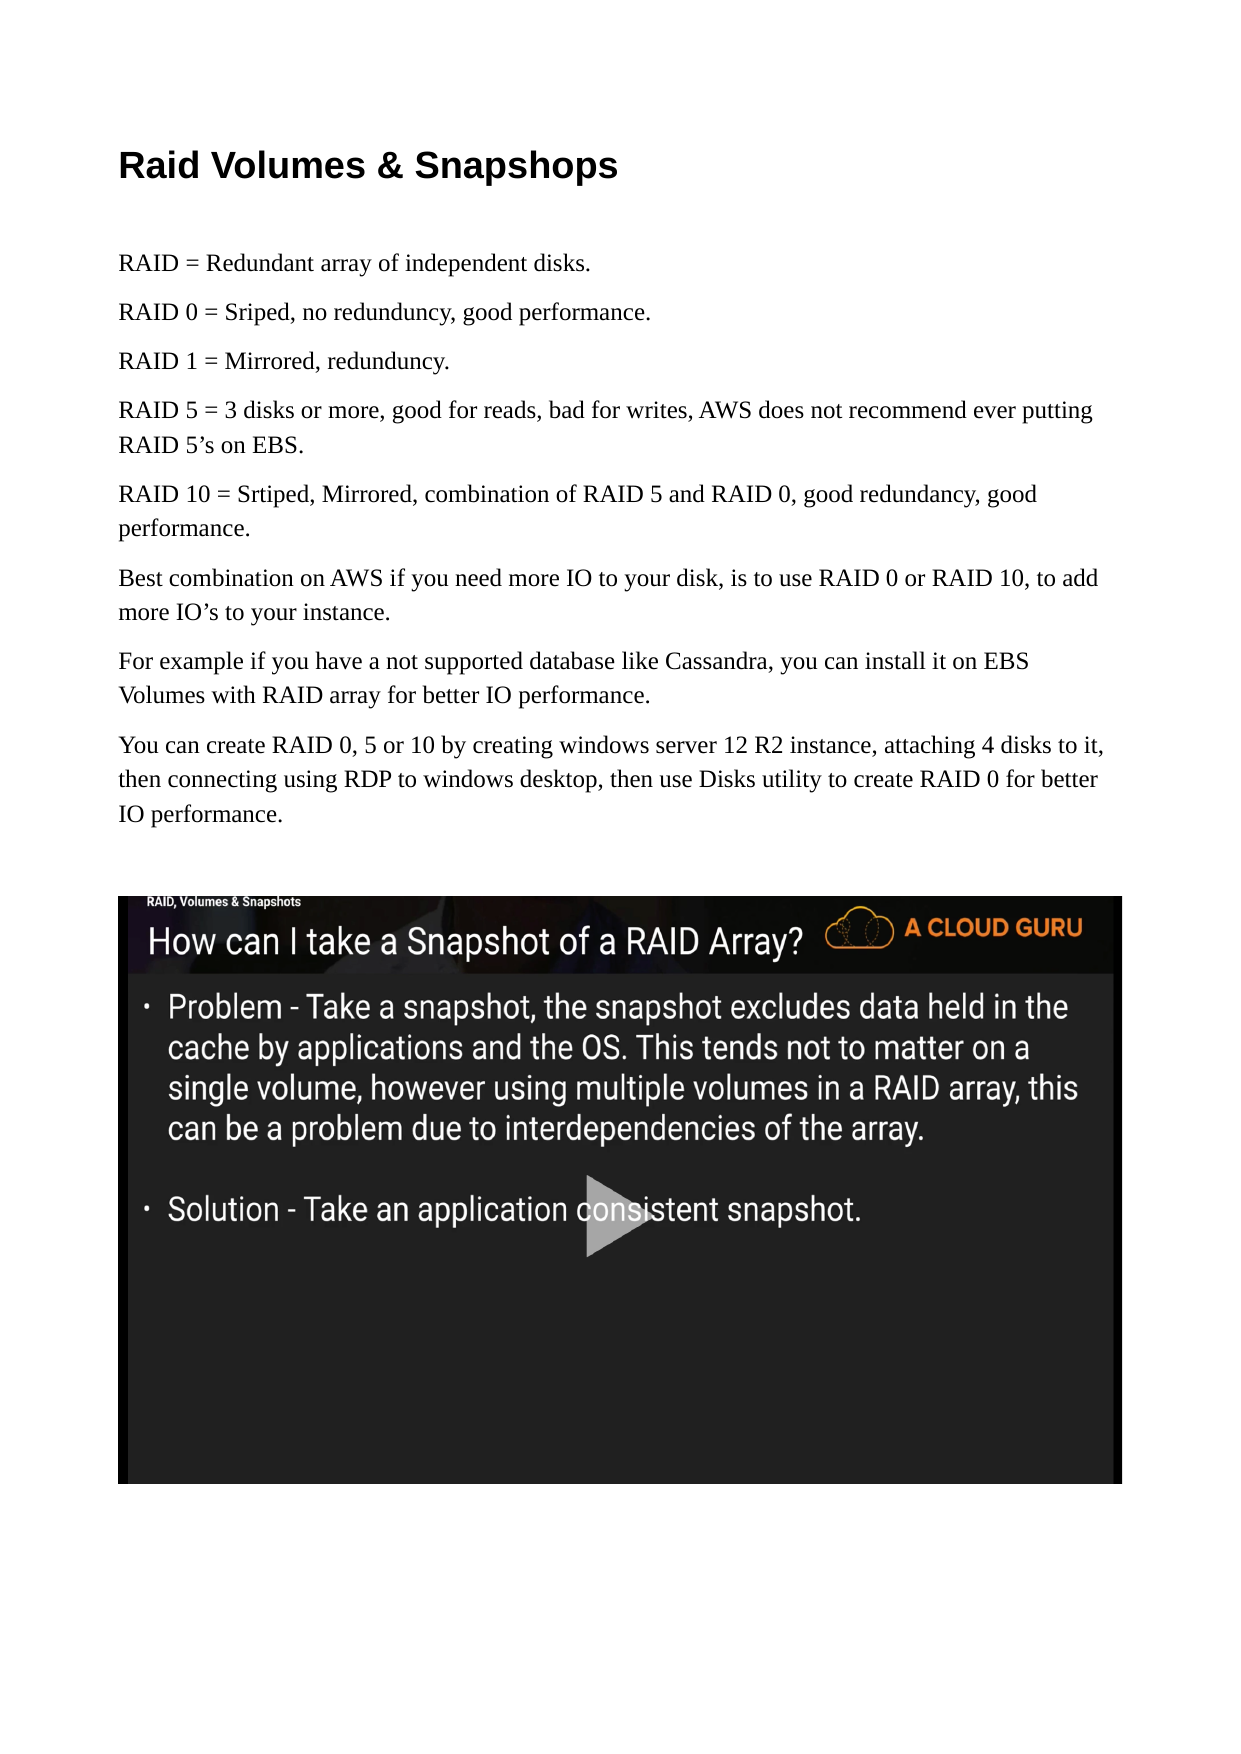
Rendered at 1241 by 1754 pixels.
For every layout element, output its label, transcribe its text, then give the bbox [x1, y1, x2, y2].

subtitle Raid Volumes & Snapshops [118, 143, 1122, 187]
text RAID 1 = Mirrored, redunduncy. [118, 346, 1122, 375]
text RAID 0 = Sriped, no redunduncy, good performance. [118, 297, 1122, 326]
text For example if you have a not supported database like Cassandra, you can install it on EBS Volumes with RAID array for better IO performance. [118, 646, 1122, 709]
text RAID 5 = 3 disks or more, good for reads, bad for writes, AWS does not recommend ever putting RAID 5’s on EBS. [118, 396, 1122, 459]
text Best combination on AWS if you need more IO to your disk, is to use RAID 0 or RAID 10, to add more IO’s to your instance. [118, 563, 1122, 626]
text You can create RAID 0, 5 or 10 by creating windows server 12 R2 instance, attaching 4 disks to it, then connecting using RDP to windows desktop, then use Disks utility to create RAID 0 for better IO performance. [118, 730, 1122, 827]
picture [118, 896, 1123, 1484]
text RAID = Redundant array of independent disks. [118, 248, 1122, 277]
text RAID 10 = Srtiped, Mirrored, combination of RAID 5 and RAID 0, good redundancy, good performance. [118, 479, 1122, 542]
